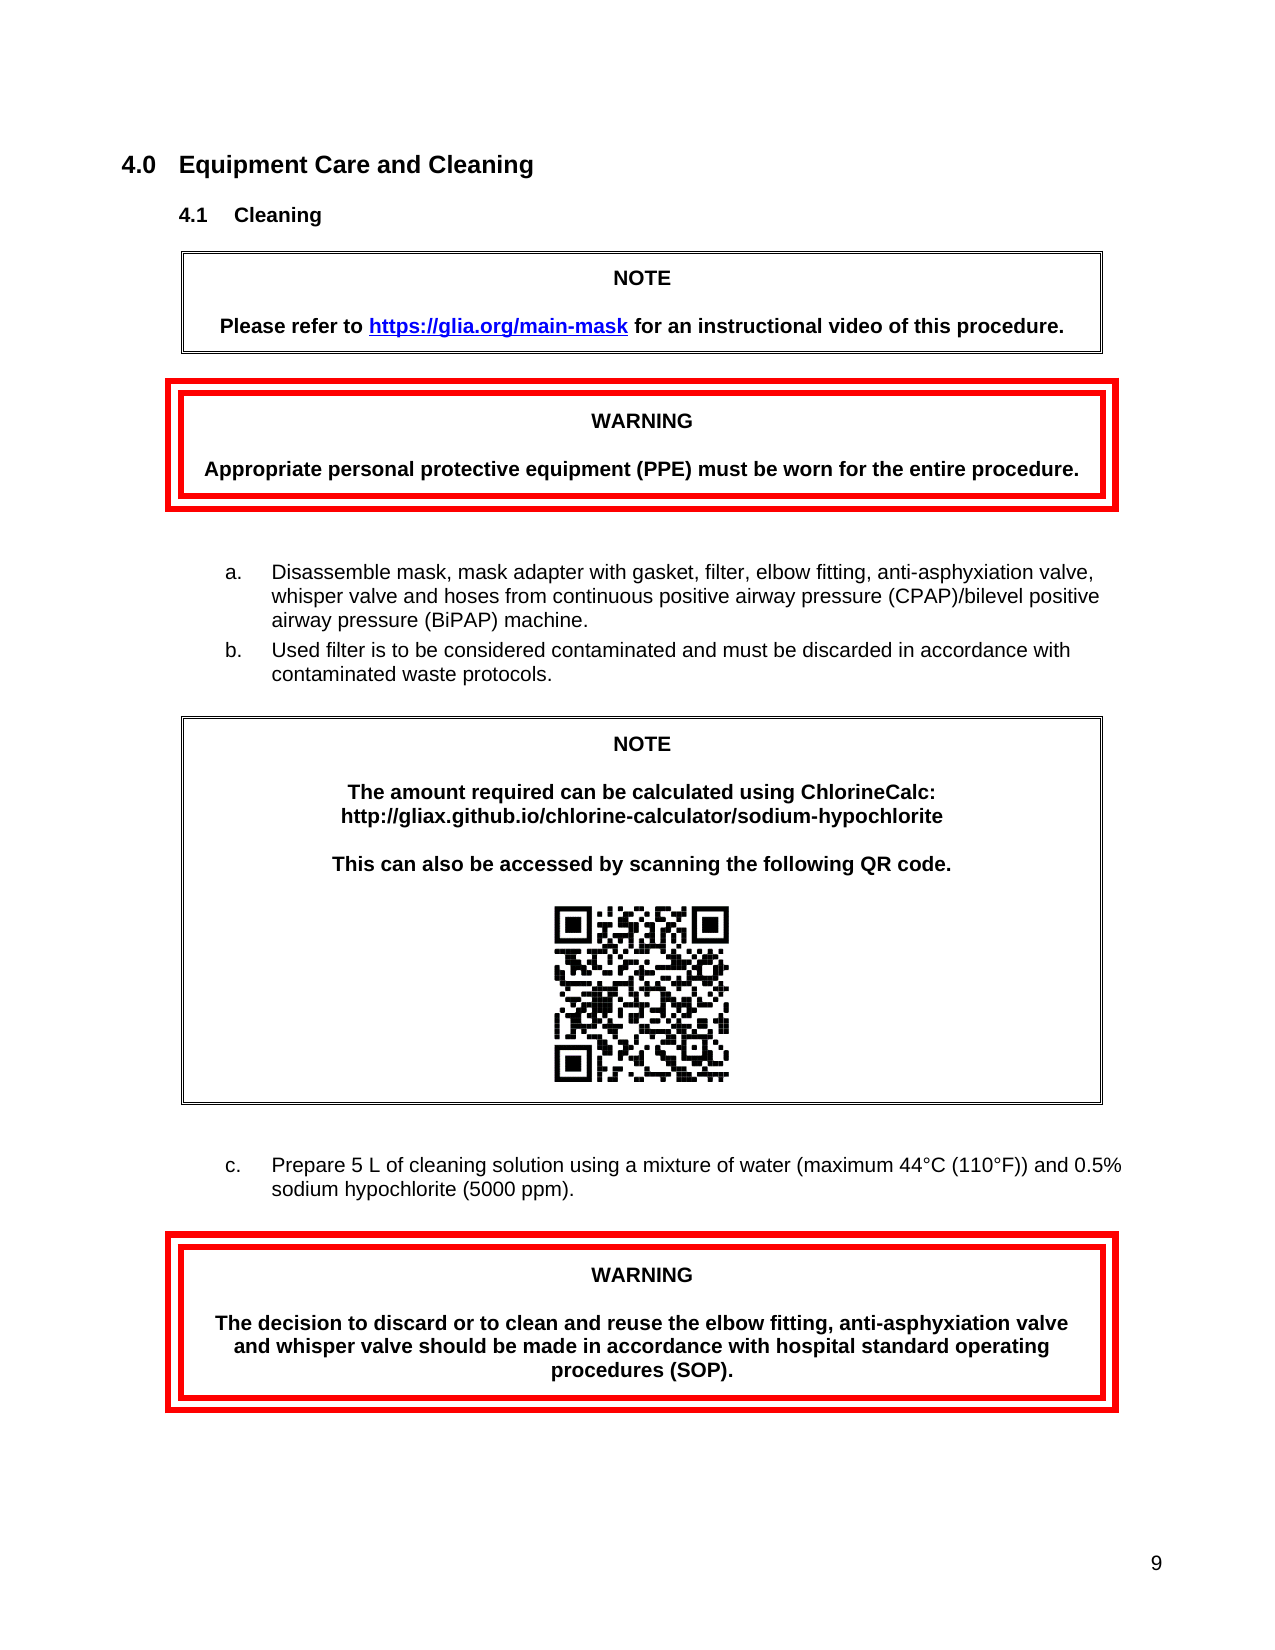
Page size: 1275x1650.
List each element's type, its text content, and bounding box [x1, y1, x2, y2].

list Disassemble mask, mask adapter with gasket, filter, elbow fitting, anti-asphyxiation valve, whisper valve and hoses from continuous positive airway pressure (CPAP)/bilevel positive airway pressure (BiPAP) machine. [225, 560, 1162, 632]
text The amount required can be calculated using ChlorineCalc: [184, 764, 1100, 788]
subtitle Cleaning [178, 203, 1162, 227]
subtitle Equipment Care and Cleaning [121, 150, 1162, 179]
text WARNING [171, 1238, 1112, 1279]
text NOTE [184, 254, 1100, 290]
text The decision to discard or to clean and reuse the elbow fitting, anti-asphyxiation valve and whisper valve should be made in accordance with hospital standard operating procedures (SOP). [171, 1279, 1112, 1407]
text This can also be accessed by scanning the following QR code. [184, 836, 1100, 876]
list Prepare 5 L of cleaning solution using a mixture of water (maximum 44°C (110°F)) and 0.5% sodium hypochlorite (5000 ppm). [225, 1153, 1162, 1201]
text Appropriate personal protective equipment (PPE) must be worn for the entire procedure. [171, 426, 1112, 506]
text Please refer to https://glia.org/main-mask for an instructional video of this procedure. [184, 298, 1100, 351]
text NOTE [184, 719, 1100, 756]
text http://gliax.github.io/chlorine-calculator/sodium-hypochlorite [184, 788, 1100, 828]
picture [548, 899, 736, 1090]
list Used filter is to be considered contaminated and must be discarded in accordance with contaminated waste protocols. [225, 638, 1162, 686]
text WARNING [171, 384, 1112, 426]
